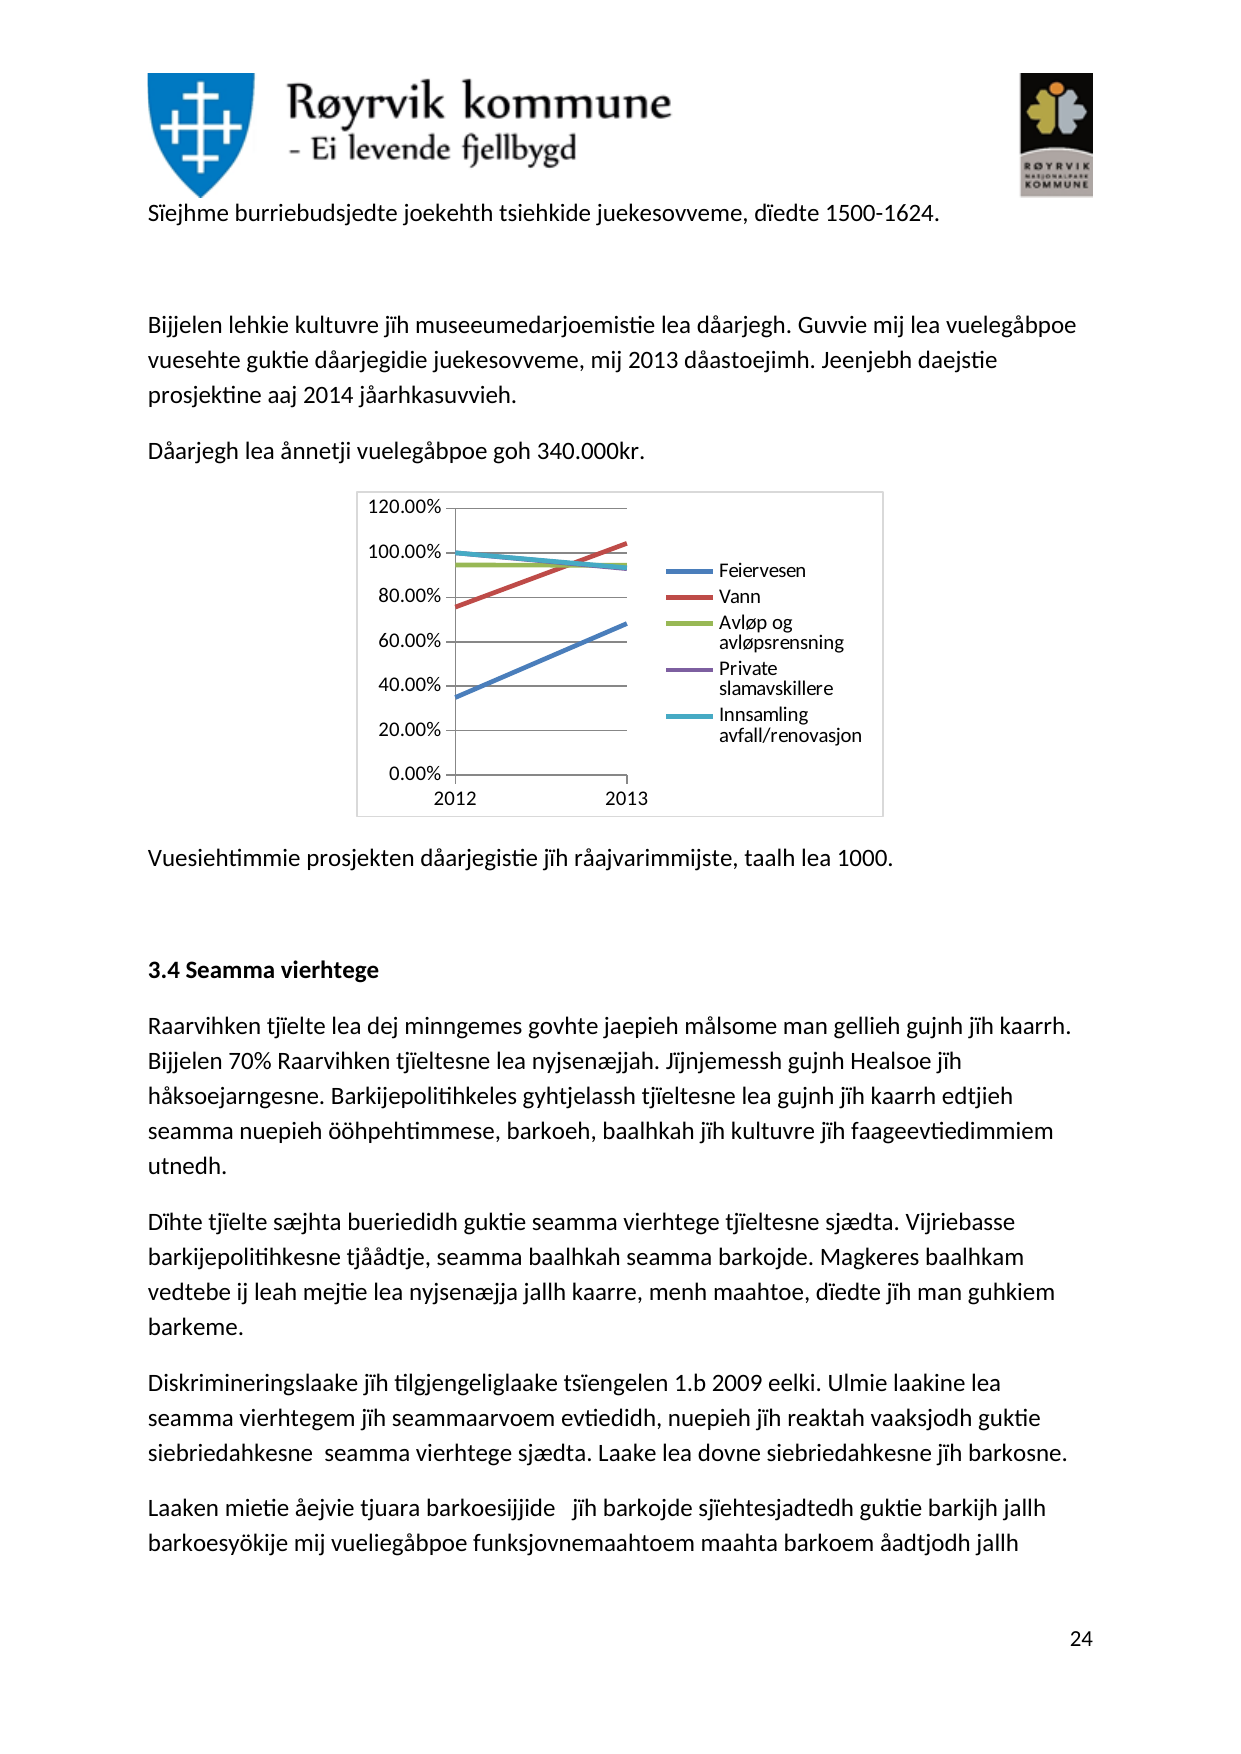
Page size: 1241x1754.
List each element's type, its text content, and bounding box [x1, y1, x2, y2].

text Dåarjegh lea ånnetji vuelegåbpoe goh 340.000kr. [148, 435, 1093, 466]
text Dïhte tjïelte sæjhta bueriedidh guktie seamma vierhtege tjïeltesne sjædta. Vijriebasse barkijepolitihkesne tjåådtje, seamma baalhkah seamma barkojde. Magkeres baalhkam vedtebe ij leah mejtie lea nyjsenæjja jallh kaarre, menh maahtoe, dïedte jïh man guhkiem barkeme. [148, 1206, 1093, 1341]
text Sïejhme burriebudsjedte joekehth tsiehkide juekesovveme, dïedte 1500-1624. [148, 198, 1093, 228]
text Diskrimineringslaake jïh tilgjengeliglaake tsïengelen 1.b 2009 eelki. Ulmie laakine lea seamma vierhtegem jïh seammaarvoem evtiedidh, nuepieh jïh reaktah vaaksjodh guktie siebriedahkesne seamma vierhtege sjædta. Laake lea dovne siebriedahkesne jïh barkosne. [148, 1367, 1093, 1467]
text Bijjelen lehkie kultuvre jïh museeumedarjoemistie lea dåarjegh. Guvvie mij lea vuelegåbpoe vuesehte guktie dåarjegidie juekesovveme, mij 2013 dåastoejimh. Jeenjebh daejstie prosjektine aaj 2014 jåarhkasuvvieh. [148, 309, 1093, 410]
text 3.4 Seamma vierhtege [148, 954, 1093, 985]
text Laaken mietie åejvie tjuara barkoesijjide jïh barkojde sjïehtesjadtedh guktie barkijh jallh barkoesyökije mij vueliegåbpoe funksjovnemaahtoem maahta barkoem åadtjodh jallh [148, 1492, 1093, 1558]
text Vuesiehtimmie prosjekten dåarjegistie jïh råajvarimmijste, taalh lea 1000. [148, 842, 1093, 873]
text Raarvihken tjïelte lea dej minngemes govhte jaepieh målsome man gellieh gujnh jïh kaarrh. Bijjelen 70% Raarvihken tjïeltesne lea nyjsenæjjah. Jïjnjemessh gujnh Healsoe jïh håksoejarngesne. Barkijepolitihkeles gyhtjelassh tjïeltesne lea gujnh jïh kaarrh edtjieh seamma nuepieh ööhpehtimmese, barkoeh, baalhkah jïh kultuvre jïh faageevtiedimmiem utnedh. [148, 1010, 1093, 1181]
picture [147, 73, 1093, 198]
